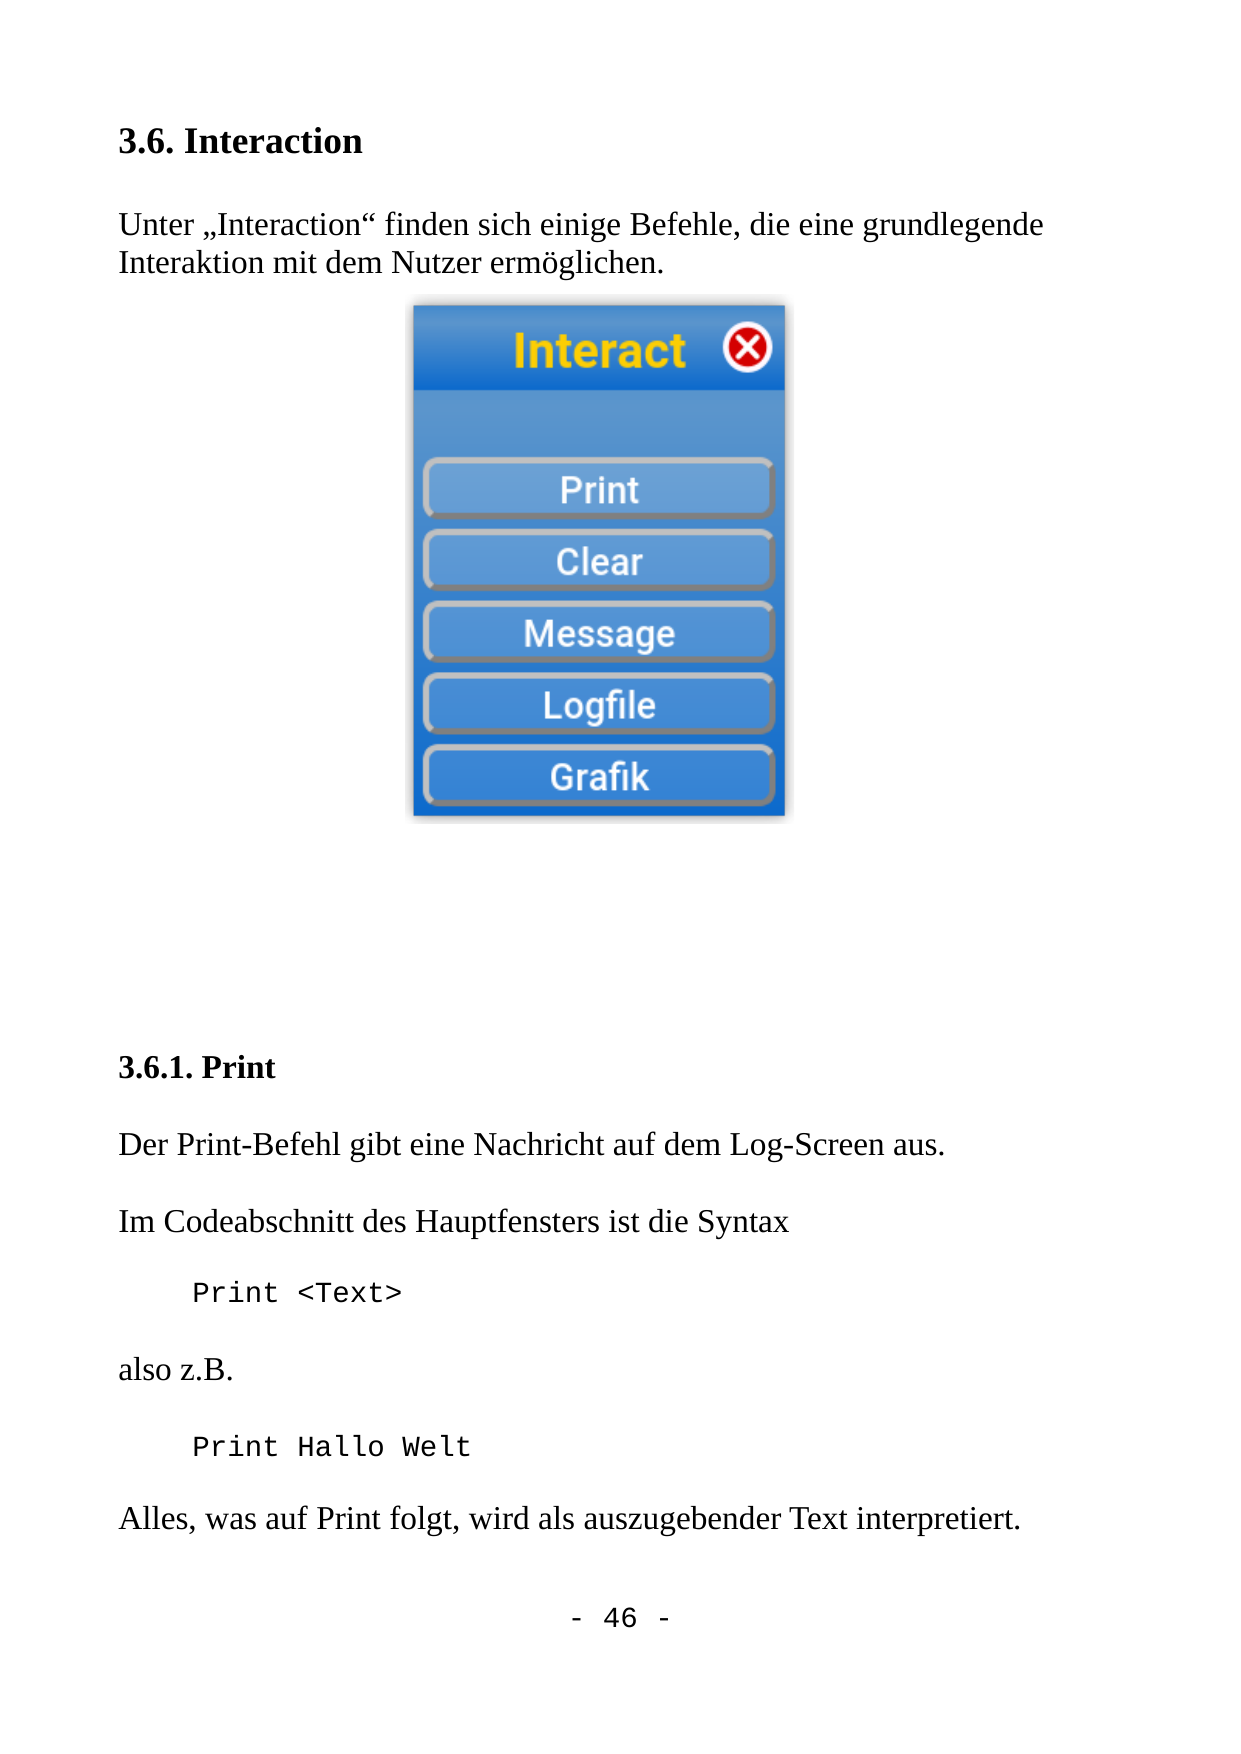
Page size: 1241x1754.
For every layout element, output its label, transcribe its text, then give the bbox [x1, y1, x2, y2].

text Print Hallo Welt [118, 1426, 1122, 1466]
text 3.6. Interaction [118, 118, 1122, 161]
text also z.B. [118, 1349, 1122, 1387]
picture [405, 294, 795, 824]
text Unter „Interaction“ finden sich einige Befehle, die eine grundlegende Interaktion mit dem Nutzer ermöglichen. [118, 204, 1122, 281]
text Alles, was auf Print folgt, wird als auszugebender Text interpretiert. [118, 1499, 1122, 1537]
text Im Codeabschnitt des Hauptfensters ist die Syntax [118, 1201, 1122, 1239]
text Der Print-Befehl gibt eine Nachricht auf dem Log-Screen aus. [118, 1124, 1122, 1163]
text 3.6.1. Print [118, 1048, 1122, 1086]
text Print <Text> [118, 1278, 1122, 1311]
